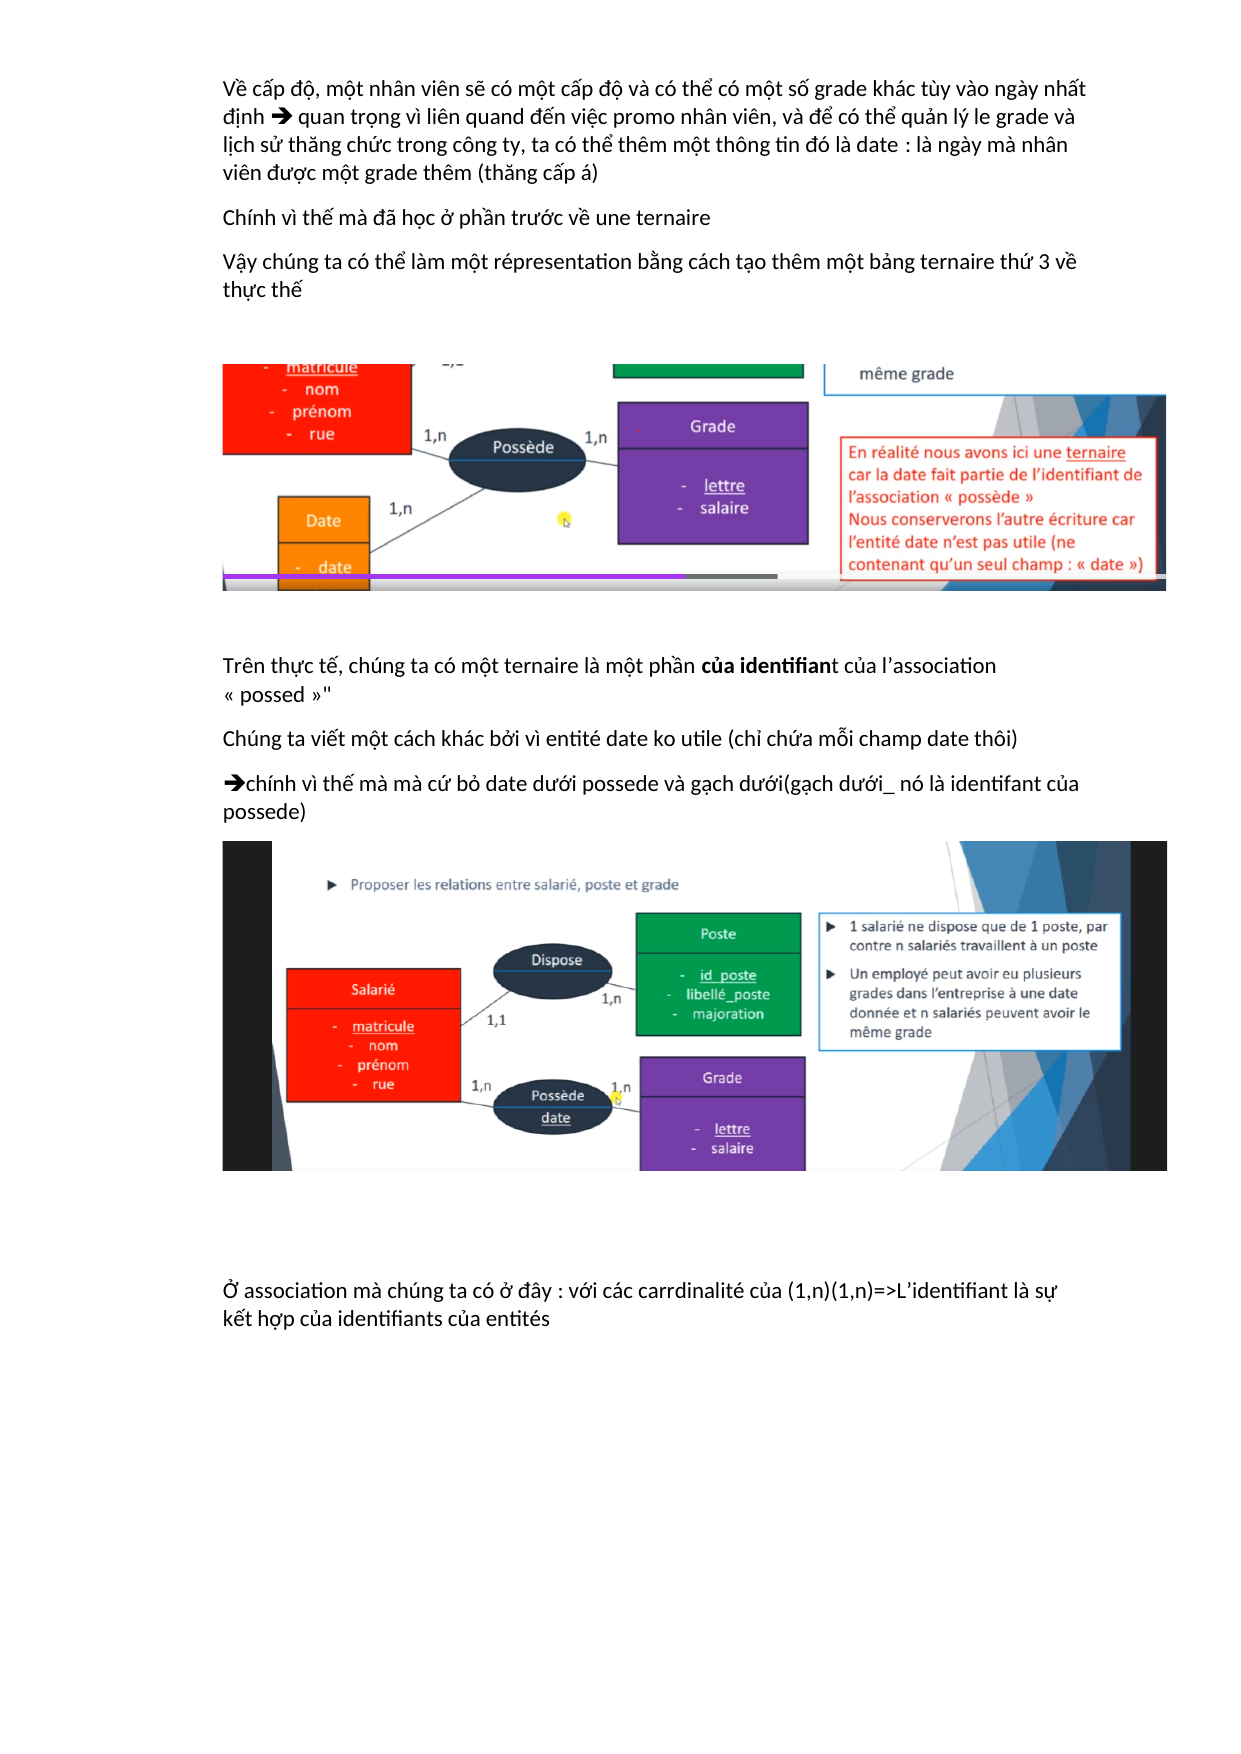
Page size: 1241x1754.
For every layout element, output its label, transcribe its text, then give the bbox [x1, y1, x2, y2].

list chính vì thế mà mà cứ bỏ date dưới possede và gạch dưới(gạch dưới_ nó là identifant của possede) [223, 769, 1093, 825]
list Chúng ta viết một cách khác bởi vì entité date ko utile (chỉ chứa mỗi champ date thôi) [223, 724, 1093, 752]
list Chính vì thế mà đã học ở phần trước về une ternaire [223, 203, 1093, 231]
list Về cấp độ, một nhân viên sẽ có một cấp độ và có thể có một số grade khác tùy vào ngày nhất định  quan trọng vì liên quand đến việc promo nhân viên, và để có thể quản lý le grade và lịch sử thăng chức trong công ty, ta có thể thêm một thông tin đó là date : là ngày mà nhân viên được một grade thêm (thăng cấp á) [223, 74, 1093, 186]
list Vậy chúng ta có thể làm một répresentation bằng cách tạo thêm một bảng ternaire thứ 3 về thực thế [223, 247, 1093, 303]
list Ở association mà chúng ta có ở đây : với các carrdinalité của (1,n)(1,n)=>L’identifiant là sự kết hợp của identifiants của entités [223, 1276, 1093, 1332]
list Trên thực tế, chúng ta có một ternaire là một phần của identifiant của l’association « possed »" [223, 652, 1093, 708]
